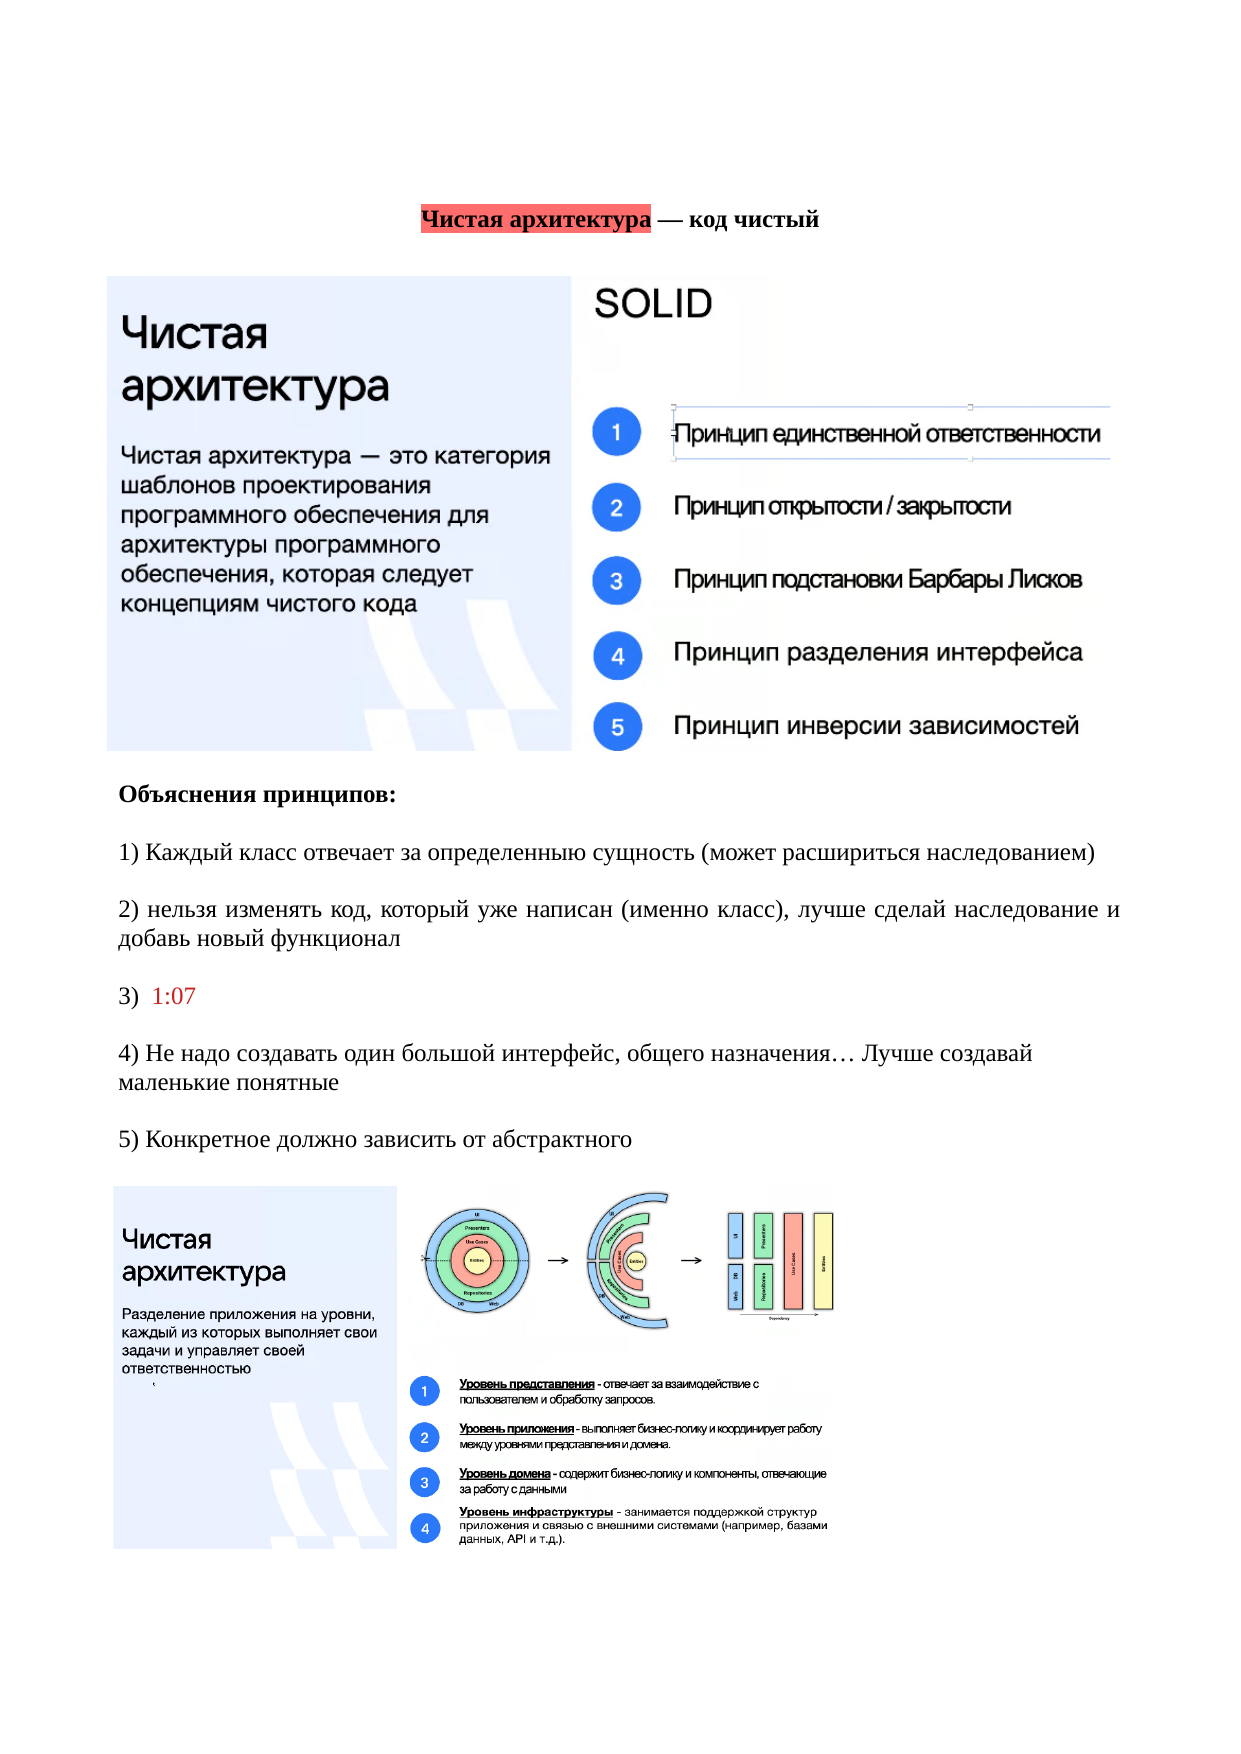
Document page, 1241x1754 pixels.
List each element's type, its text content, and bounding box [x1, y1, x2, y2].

text Чистая архитектура — код чистый [118, 204, 1122, 233]
picture [113, 1186, 834, 1549]
text 1) Каждый класс отвечает за определенныю сущность (может расшириться наследованием) [118, 837, 1122, 866]
text 4) Не надо создавать один большой интерфейс, общего назначения… Лучше создавай маленькие понятные [118, 1038, 1122, 1096]
text Объяснения принципов: [118, 779, 1122, 808]
text 5) Конкретное должно зависить от абстрактного [118, 1124, 1122, 1153]
text 2) нельзя изменять код, который уже написан (именно класс), лучше сделай наследование и добавь новый функционал [118, 894, 1122, 952]
text 3) 1:07 [118, 981, 1122, 1009]
picture [106, 276, 1111, 751]
